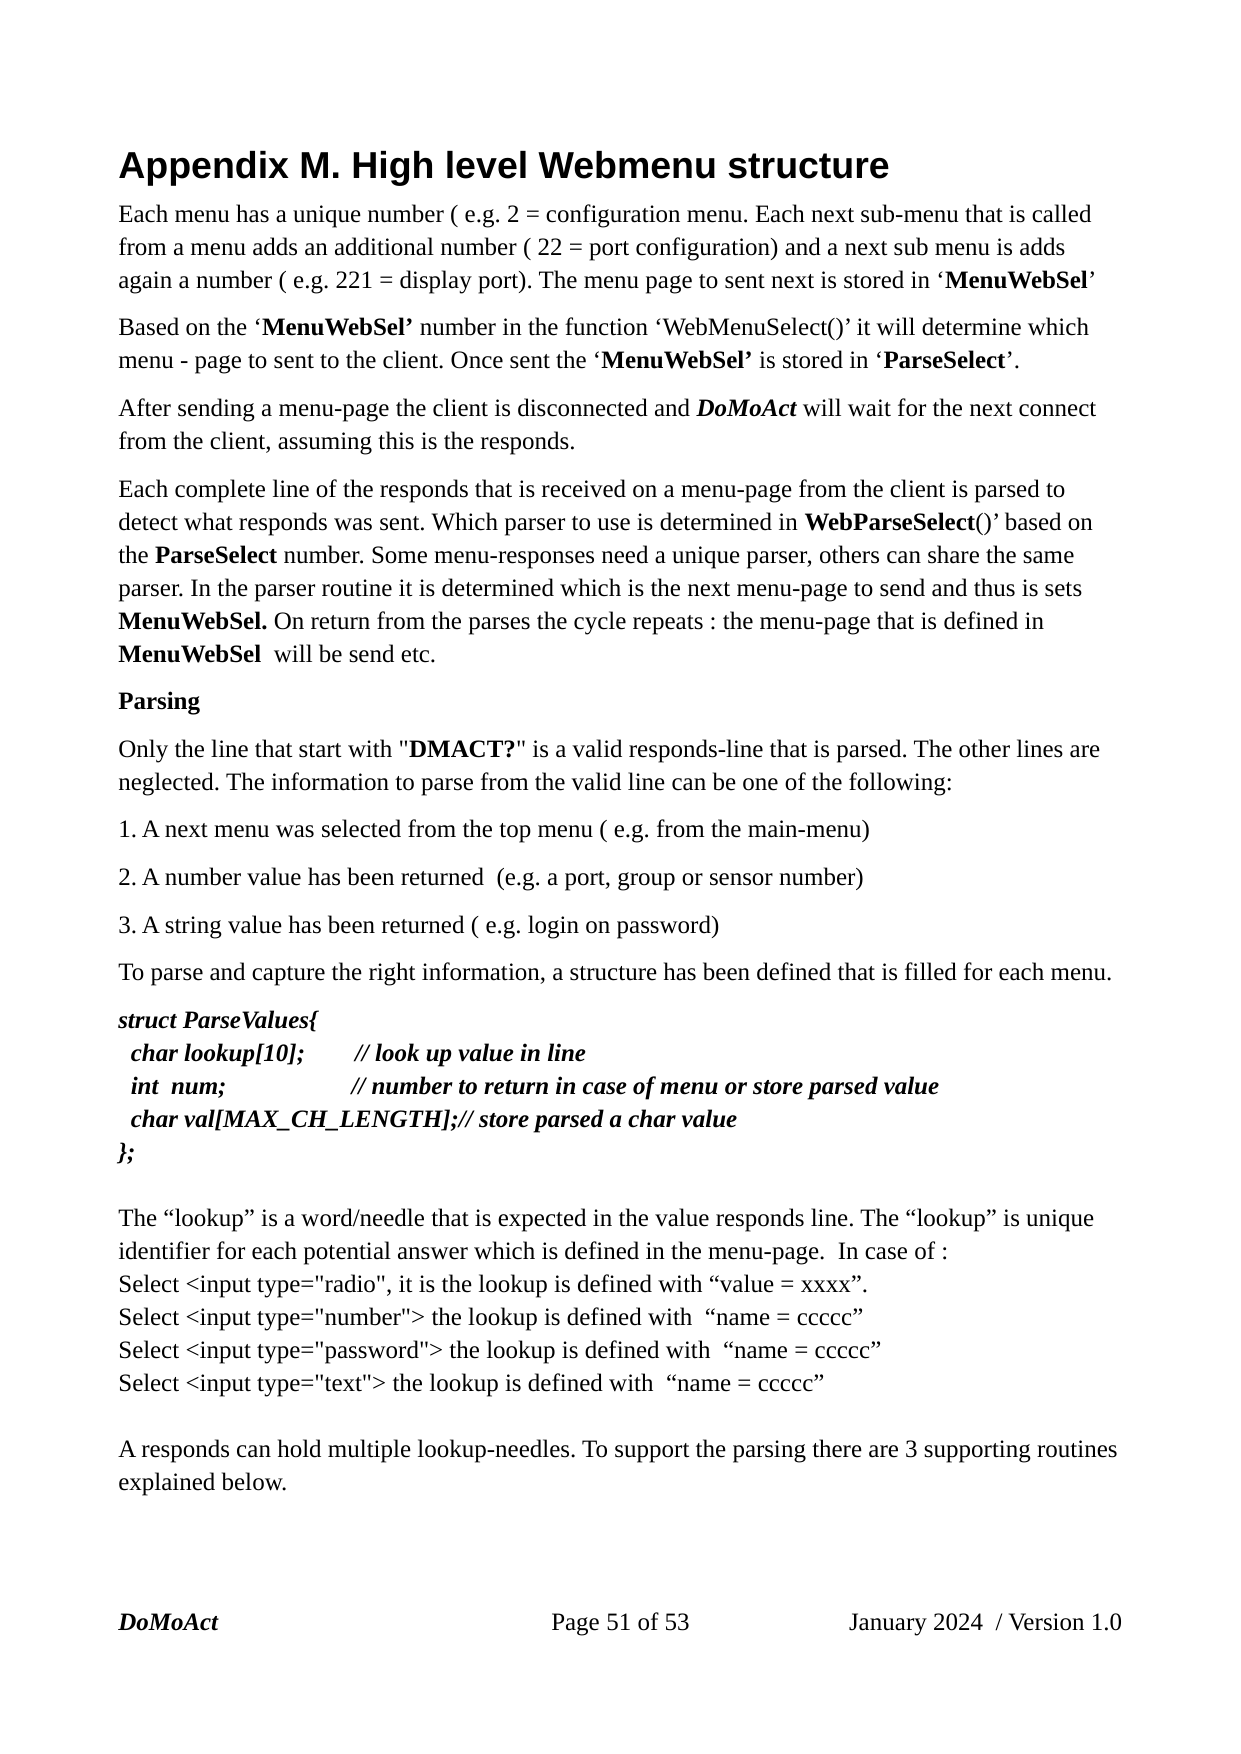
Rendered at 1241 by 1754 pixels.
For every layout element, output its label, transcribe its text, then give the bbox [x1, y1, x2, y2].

text 2. A number value has been returned (e.g. a port, group or sensor number) [118, 862, 1122, 891]
text Select <input type="password"> the lookup is defined with “name = ccccc” [118, 1335, 1122, 1364]
text struct ParseValues{ [118, 1005, 1122, 1034]
subtitle Appendix M. High level Webmenu structure [118, 143, 1122, 186]
text char val[MAX_CH_LENGTH];// store parsed a char value [118, 1104, 1122, 1133]
text }; [118, 1137, 1122, 1166]
text After sending a menu-page the client is disconnected and DoMoAct will wait for the next connect from the client, assuming this is the responds. [118, 393, 1122, 455]
text Each menu has a unique number ( e.g. 2 = configuration menu. Each next sub-menu that is called from a menu adds an additional number ( 22 = port configuration) and a next sub menu is adds again a number ( e.g. 221 = display port). The menu page to sent next is stored in ‘MenuWebSel’ [118, 199, 1122, 293]
text int num; // number to return in case of menu or store parsed value [118, 1071, 1122, 1100]
text Only the line that start with "DMACT?" is a valid responds-line that is parsed. The other lines are neglected. The information to parse from the valid line can be one of the following: [118, 734, 1122, 796]
text Select <input type="radio", it is the lookup is defined with “value = xxxx”. [118, 1269, 1122, 1298]
text 3. A string value has been returned ( e.g. login on password) [118, 910, 1122, 938]
text To parse and capture the right information, a structure has been defined that is filled for each menu. [118, 957, 1122, 986]
text Select <input type="number"> the lookup is defined with “name = ccccc” [118, 1302, 1122, 1331]
text The “lookup” is a word/needle that is expected in the value responds line. The “lookup” is unique identifier for each potential answer which is defined in the menu-page. In case of : [118, 1203, 1122, 1265]
text Based on the ‘MenuWebSel’ number in the function ‘WebMenuSelect()’ it will determine which menu - page to sent to the client. Once sent the ‘MenuWebSel’ is stored in ‘ParseSelect’. [118, 312, 1122, 374]
text 1. A next menu was selected from the top menu ( e.g. from the main-menu) [118, 814, 1122, 843]
text char lookup[10]; // look up value in line [118, 1038, 1122, 1067]
text Each complete line of the responds that is received on a menu-page from the client is parsed to detect what responds was sent. Which parser to use is determined in WebParseSelect()’ based on the ParseSelect number. Some menu-responses need a unique parser, others can share the same parser. In the parser routine it is determined which is the next menu-page to send and thus is sets MenuWebSel. On return from the parses the cycle repeats : the menu-page that is defined in MenuWebSel will be send etc. [118, 474, 1122, 667]
text Select <input type="text"> the lookup is defined with “name = ccccc” [118, 1368, 1122, 1397]
text A responds can hold multiple lookup-needles. To support the parsing there are 3 supporting routines explained below. [118, 1434, 1122, 1496]
text Parsing [118, 686, 1122, 715]
